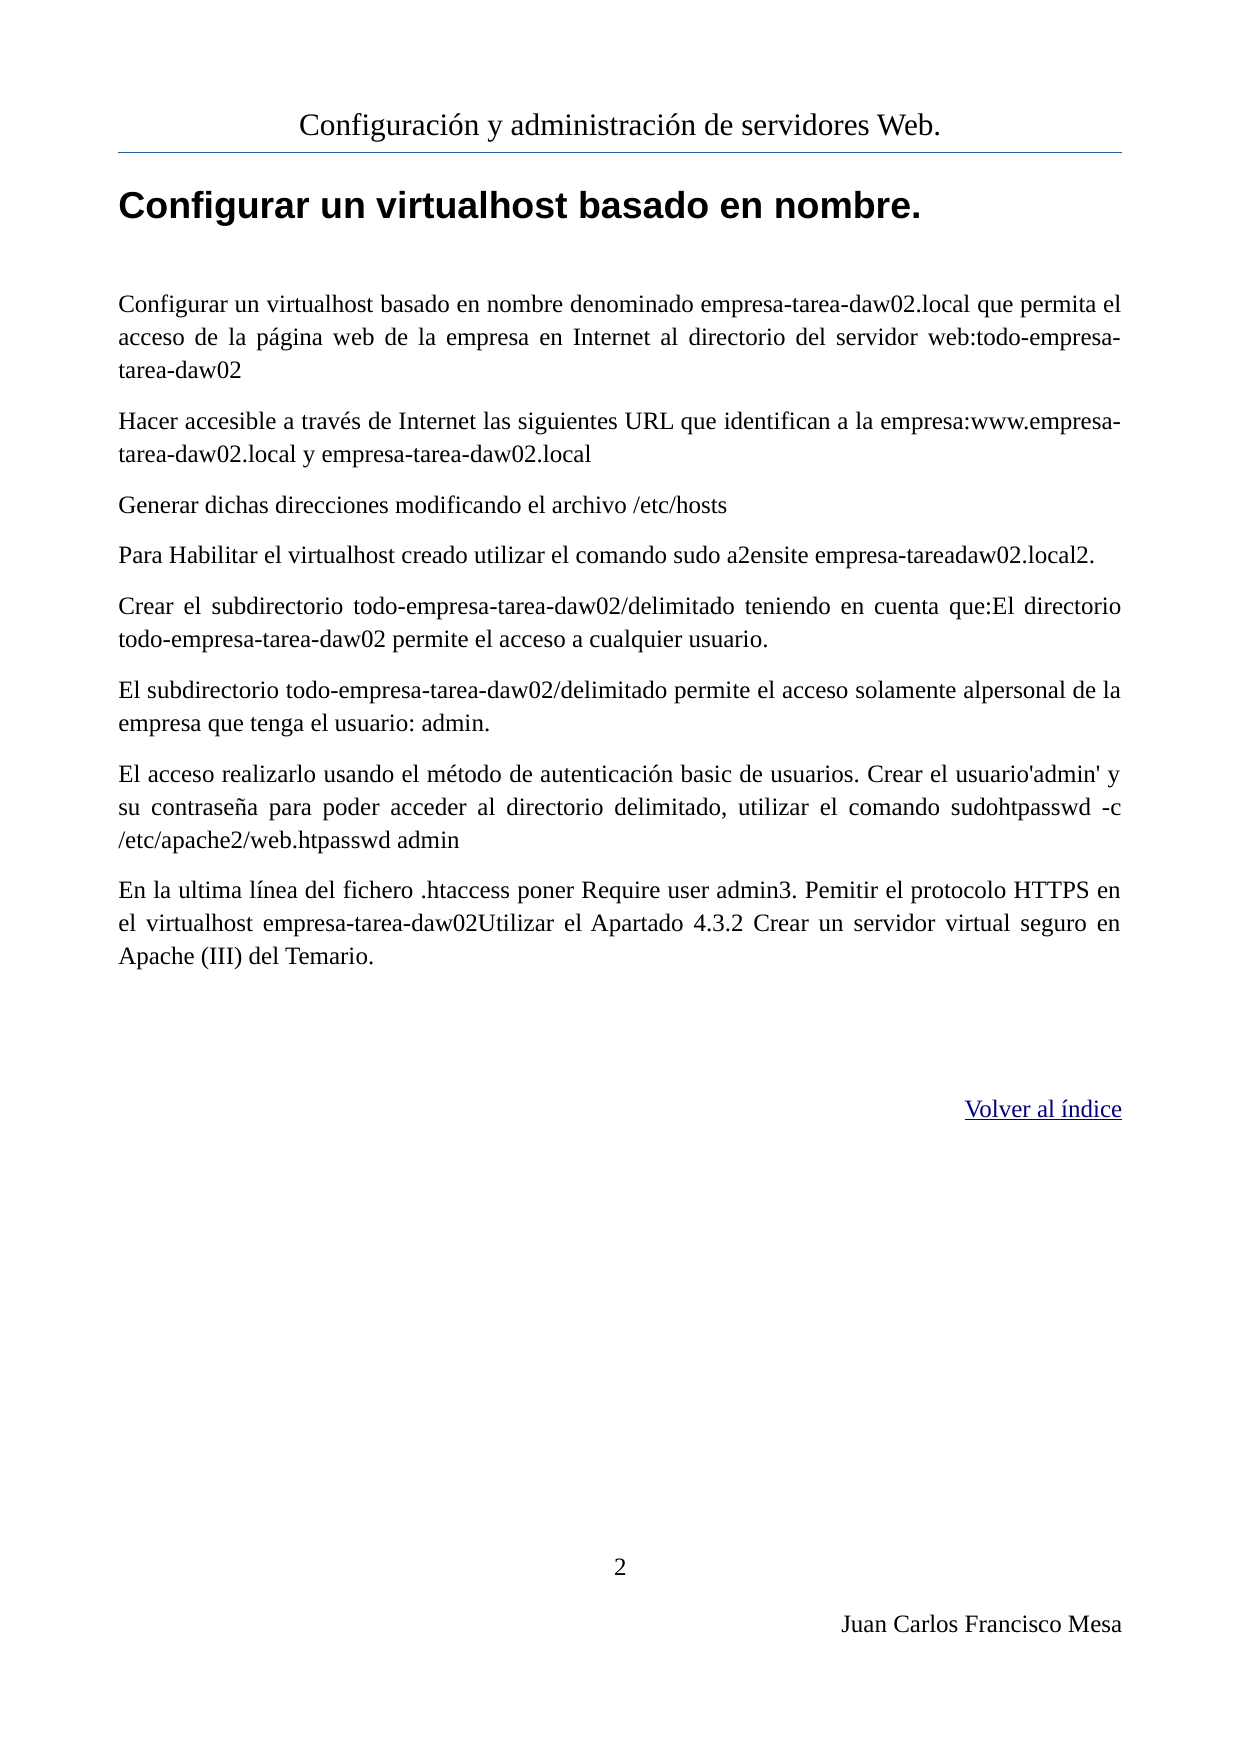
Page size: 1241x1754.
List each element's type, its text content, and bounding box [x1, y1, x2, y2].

text En la ultima línea del fichero .htaccess poner Require user admin3. Pemitir el protocolo HTTPS en el virtualhost empresa-tarea-daw02Utilizar el Apartado 4.3.2 Crear un servidor virtual seguro en Apache (III) del Temario. [118, 875, 1122, 970]
text Para Habilitar el virtualhost creado utilizar el comando sudo a2ensite empresa-tareadaw02.local2. [118, 540, 1122, 569]
text El subdirectorio todo-empresa-tarea-daw02/delimitado permite el acceso solamente alpersonal de la empresa que tenga el usuario: admin. [118, 675, 1122, 737]
text Configurar un virtualhost basado en nombre denominado empresa-tarea-daw02.local que permita el acceso de la página web de la empresa en Internet al directorio del servidor web:todo-empresa-tarea-daw02 [118, 289, 1122, 384]
text Generar dichas direcciones modificando el archivo /etc/hosts [118, 490, 1122, 518]
text Hacer accesible a través de Internet las siguientes URL que identifican a la empresa:www.empresa-tarea-daw02.local y empresa-tarea-daw02.local [118, 406, 1122, 468]
text Crear el subdirectorio todo-empresa-tarea-daw02/delimitado teniendo en cuenta que:El directorio todo-empresa-tarea-daw02 permite el acceso a cualquier usuario. [118, 591, 1122, 653]
text El acceso realizarlo usando el método de autenticación basic de usuarios. Crear el usuario'admin' y su contraseña para poder acceder al directorio delimitado, utilizar el comando sudohtpasswd -c /etc/apache2/web.htpasswd admin [118, 759, 1122, 853]
text Volver al índice [118, 1094, 1122, 1122]
subtitle Configurar un virtualhost basado en nombre. [118, 183, 1122, 226]
